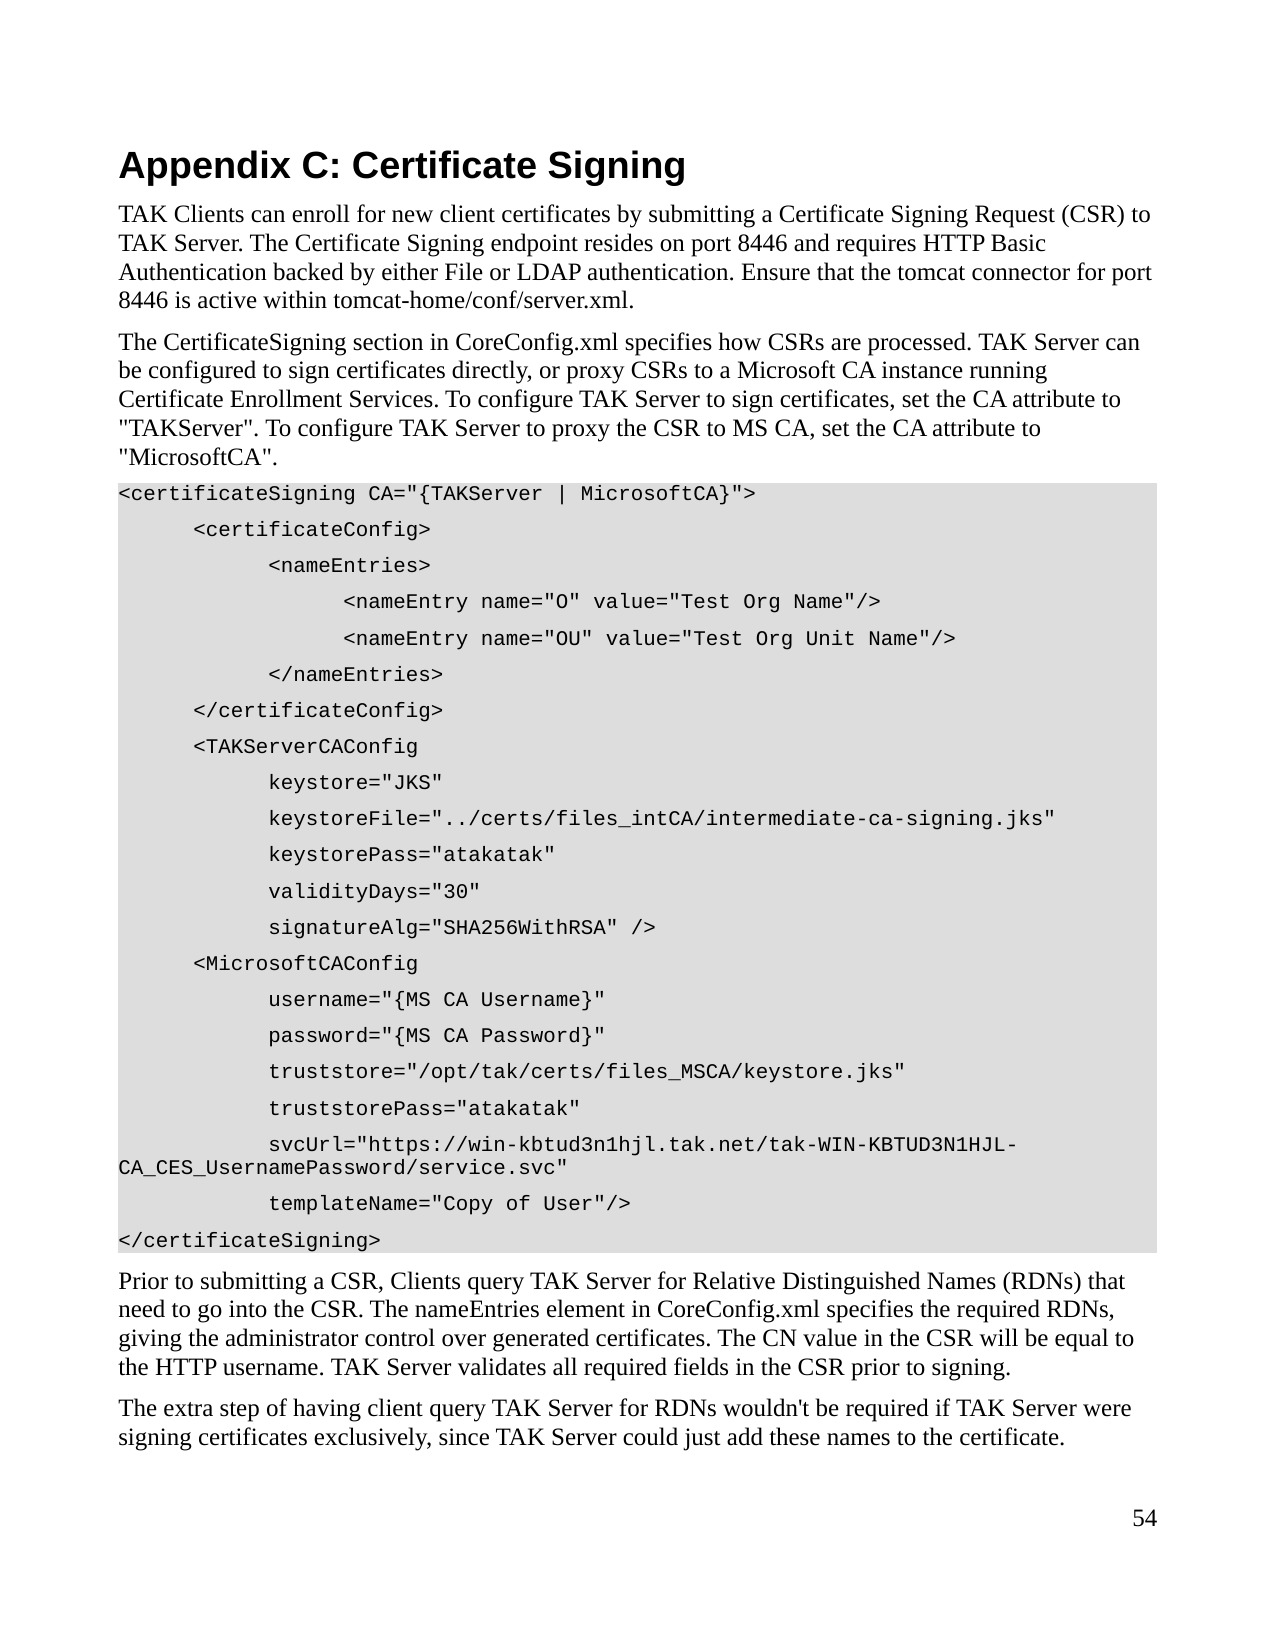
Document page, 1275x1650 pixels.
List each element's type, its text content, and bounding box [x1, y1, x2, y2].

text templateName="Copy of User"/> [118, 1193, 1157, 1217]
text </nameEntries> [118, 664, 1157, 687]
text keystorePass="atakatak" [118, 844, 1157, 868]
text keystore="JKS" [118, 772, 1157, 796]
subtitle Appendix C: Certificate Signing [118, 143, 1157, 187]
text <MicrosoftCAConfig [118, 953, 1157, 977]
text <TAKServerCAConfig [118, 736, 1157, 760]
text password="{MS CA Password}" [118, 1025, 1157, 1049]
text <certificateConfig> [118, 519, 1157, 543]
text <certificateSigning CA="{TAKServer | MicrosoftCA}"> [118, 483, 1157, 507]
text signatureAlg="SHA256WithRSA" /> [118, 917, 1157, 940]
text <nameEntries> [118, 555, 1157, 579]
text truststorePass="atakatak" [118, 1097, 1157, 1121]
text TAK Clients can enroll for new client certificates by submitting a Certificate Signing Request (CSR) to TAK Server. The Certificate Signing endpoint resides on port 8446 and requires HTTP Basic Authentication backed by either File or LDAP authentication. Ensure that the tomcat connector for port 8446 is active within tomcat-home/conf/server.xml. [118, 199, 1157, 314]
text The CertificateSigning section in CoreConfig.xml specifies how CSRs are processed. TAK Server can be configured to sign certificates directly, or proxy CSRs to a Microsoft CA instance running Certificate Enrollment Services. To configure TAK Server to sign certificates, set the CA attribute to "TAKServer". To configure TAK Server to proxy the CSR to MS CA, set the CA attribute to "MicrosoftCA". [118, 327, 1157, 471]
text </certificateSigning> [118, 1229, 1157, 1253]
text Prior to submitting a CSR, Clients query TAK Server for Relative Distinguished Names (RDNs) that need to go into the CSR. The nameEntries element in CoreConfig.xml specifies the required RDNs, giving the administrator control over generated certificates. The CN value in the CSR will be equal to the HTTP username. TAK Server validates all required fields in the CSR prior to signing. [118, 1266, 1157, 1381]
text The extra step of having client query TAK Server for RDNs wouldn't be required if TAK Server were signing certificates exclusively, since TAK Server could just add these names to the certificate. [118, 1393, 1157, 1451]
text truststore="/opt/tak/certs/files_MSCA/keystore.jks" [118, 1061, 1157, 1085]
text <nameEntry name="O" value="Test Org Name"/> [118, 591, 1157, 615]
text validityDays="30" [118, 881, 1157, 904]
text </certificateConfig> [118, 700, 1157, 723]
text svcUrl="https://win-kbtud3n1hjl.tak.net/tak-WIN-KBTUD3N1HJL-CA_CES_UsernamePassword/service.svc" [118, 1134, 1157, 1181]
text <nameEntry name="OU" value="Test Org Unit Name"/> [118, 628, 1157, 651]
text keystoreFile="../certs/files_intCA/intermediate-ca-signing.jks" [118, 808, 1157, 832]
text username="{MS CA Username}" [118, 989, 1157, 1013]
